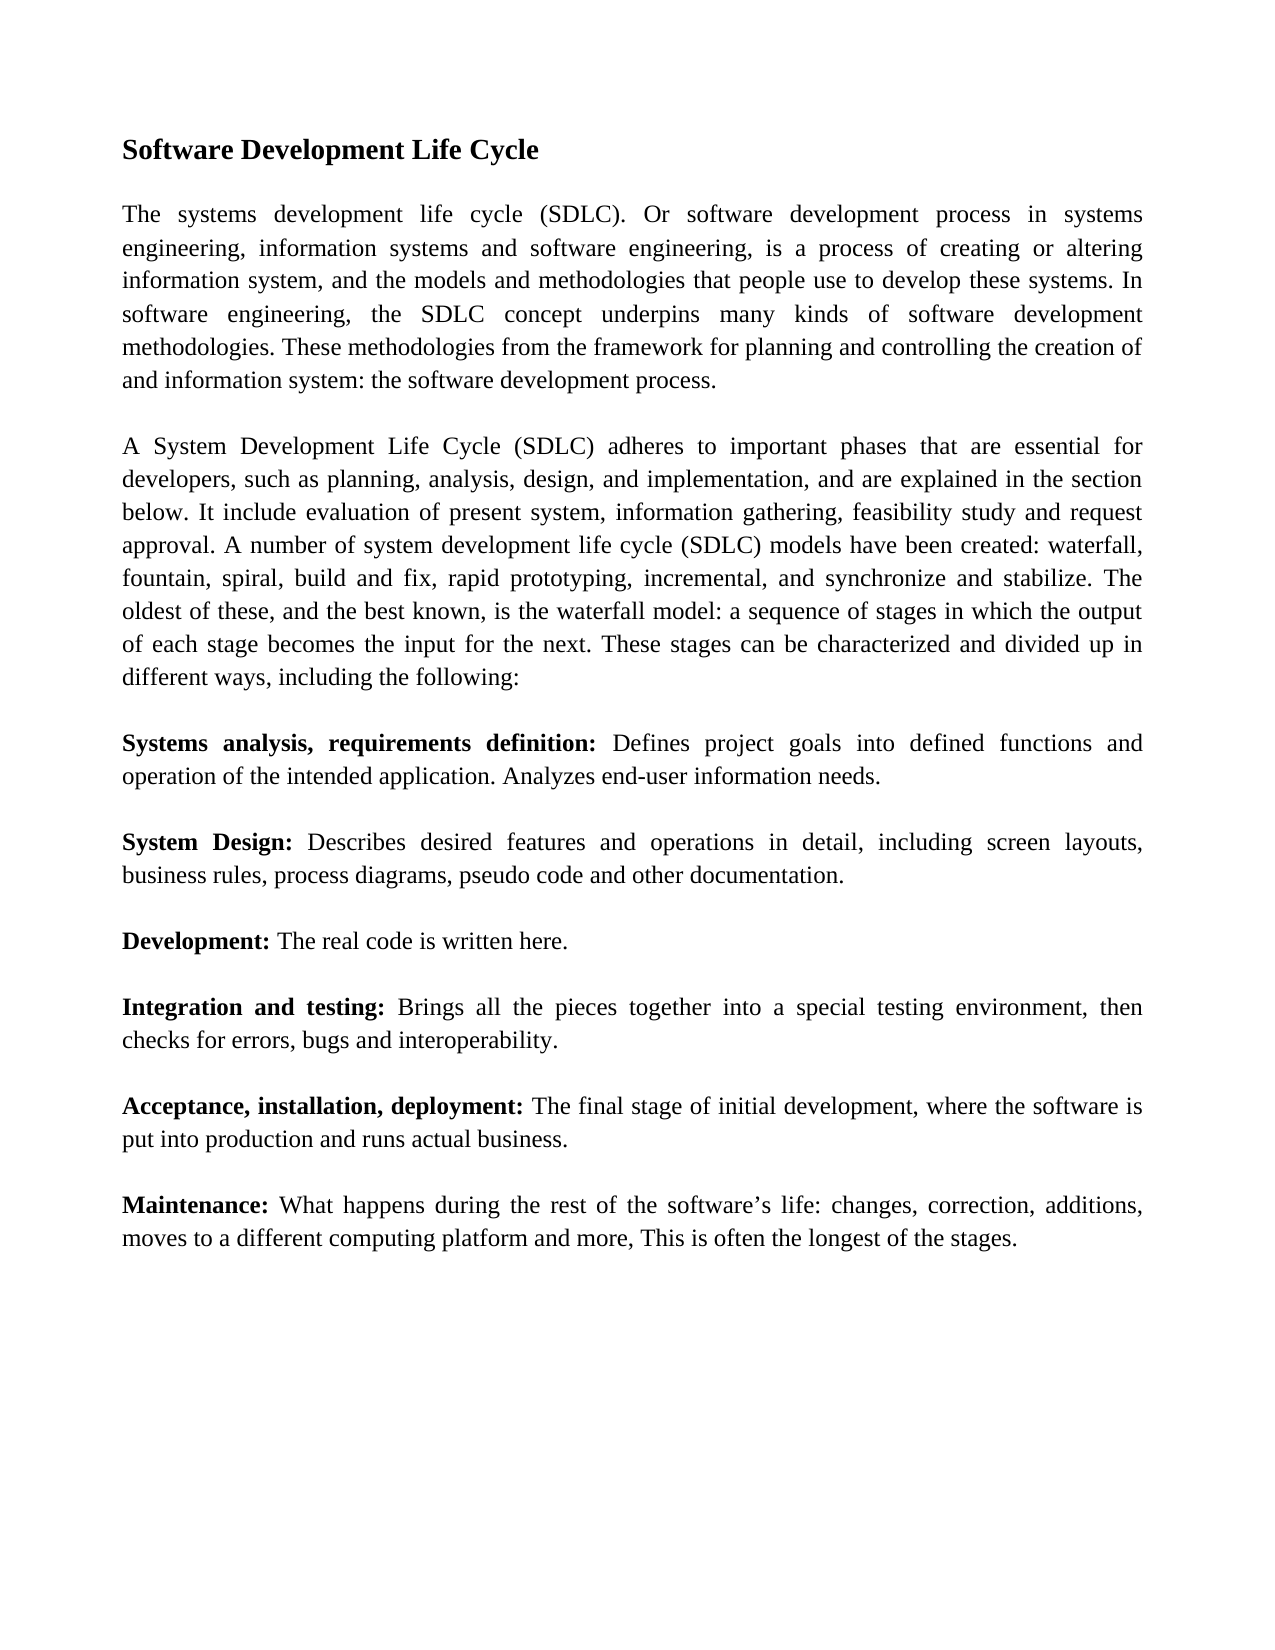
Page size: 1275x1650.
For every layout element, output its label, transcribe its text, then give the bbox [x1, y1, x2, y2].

text System Design: Describes desired features and operations in detail, including screen layouts, business rules, process diagrams, pseudo code and other documentation. [122, 827, 1144, 889]
text Acceptance, installation, deployment: The final stage of initial development, where the software is put into production and runs actual business. [122, 1091, 1144, 1153]
text Development: The real code is written here. [122, 926, 1144, 955]
text Software Development Life Cycle [122, 132, 1144, 166]
text Maintenance: What happens during the rest of the software’s life: changes, correction, additions, moves to a different computing platform and more, This is often the longest of the stages. [122, 1190, 1144, 1252]
text Systems analysis, requirements definition: Defines project goals into defined functions and operation of the intended application. Analyzes end-user information needs. [122, 728, 1144, 790]
text The systems development life cycle (SDLC). Or software development process in systems engineering, information systems and software engineering, is a process of creating or altering information system, and the models and methodologies that people use to develop these systems. In software engineering, the SDLC concept underpins many kinds of software development methodologies. These methodologies from the framework for planning and controlling the creation of and information system: the software development process. [122, 199, 1144, 393]
text Integration and testing: Brings all the pieces together into a special testing environment, then checks for errors, bugs and interoperability. [122, 992, 1144, 1054]
text A System Development Life Cycle (SDLC) adheres to important phases that are essential for developers, such as planning, analysis, design, and implementation, and are explained in the section below. It include evaluation of present system, information gathering, feasibility study and request approval. A number of system development life cycle (SDLC) models have been created: waterfall, fountain, spiral, build and fix, rapid prototyping, incremental, and synchronize and stabilize. The oldest of these, and the best known, is the waterfall model: a sequence of stages in which the output of each stage becomes the input for the next. These stages can be characterized and divided up in different ways, including the following: [122, 431, 1144, 691]
